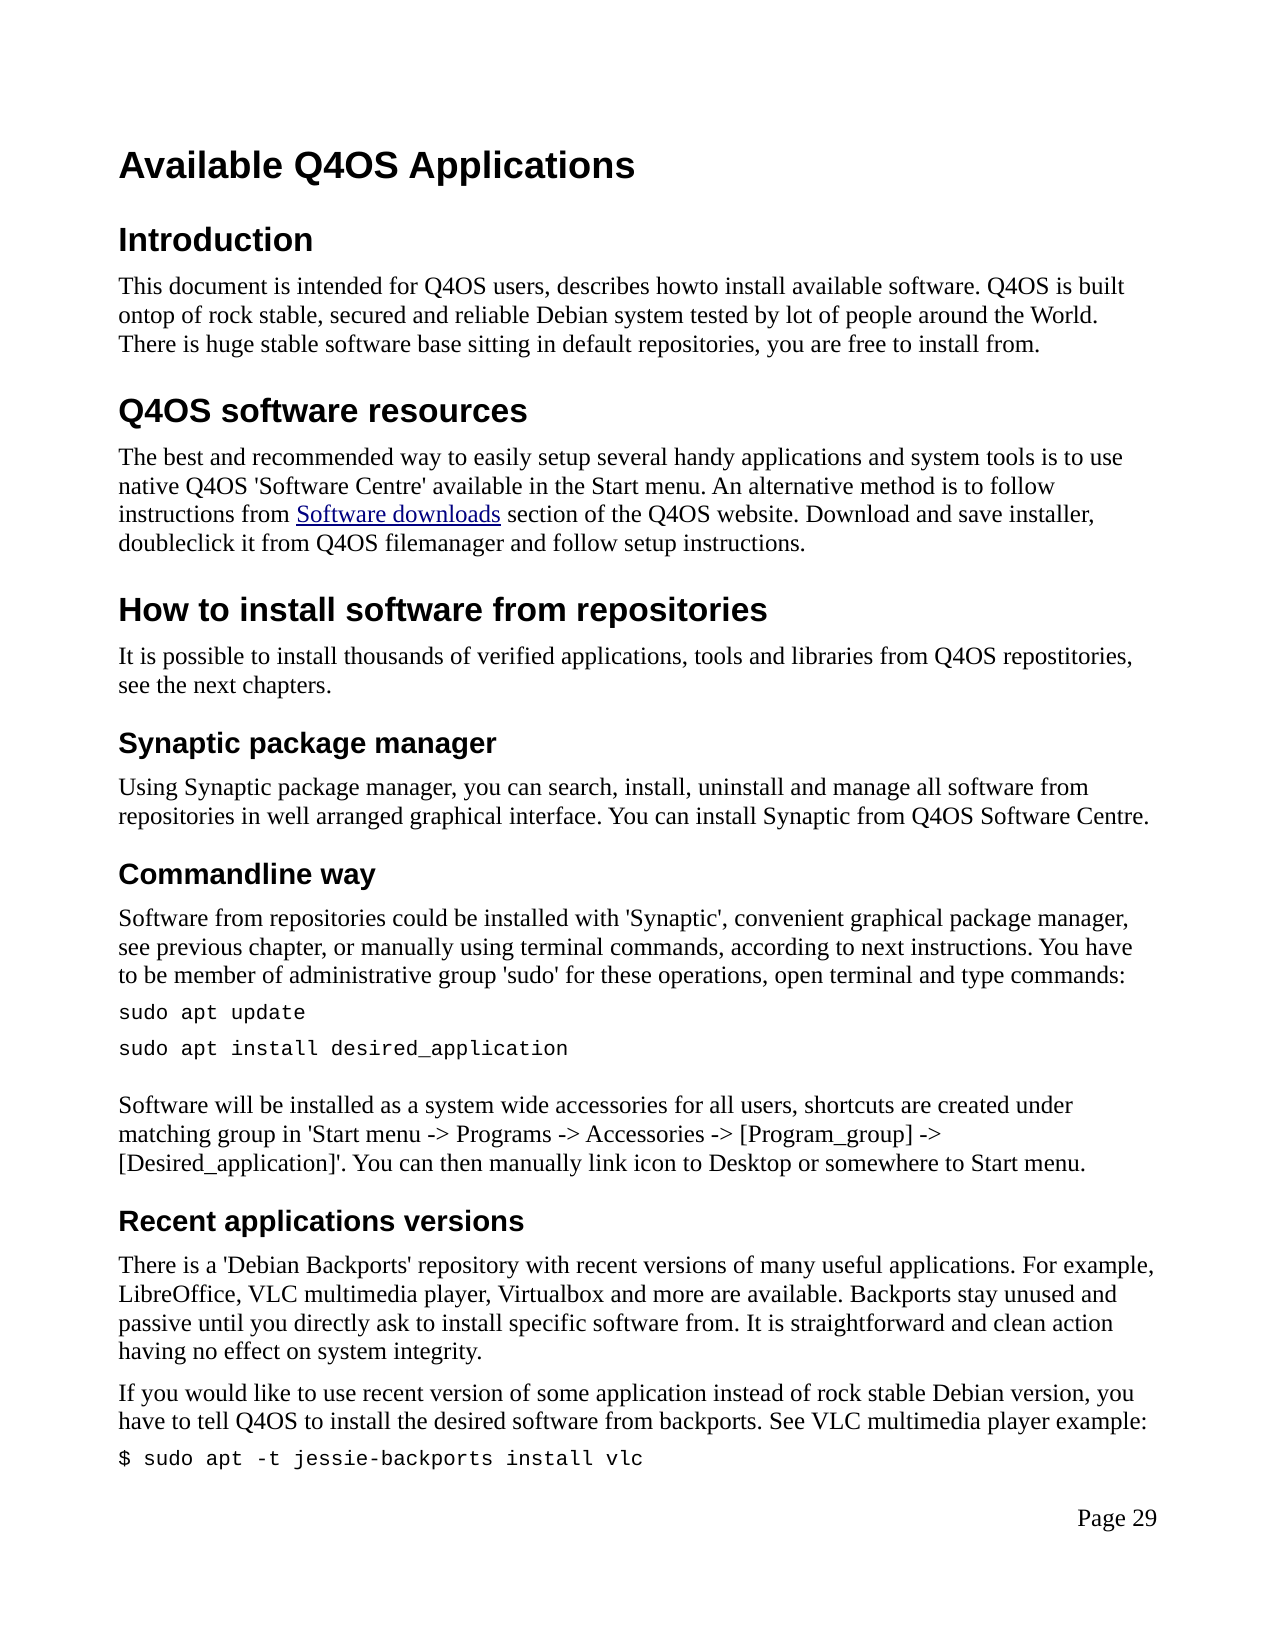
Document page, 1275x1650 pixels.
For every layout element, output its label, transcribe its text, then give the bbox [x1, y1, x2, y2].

text $ sudo apt -t jessie-backports install vlc [118, 1448, 1157, 1471]
subtitle Q4OS software resources [118, 391, 1157, 429]
subtitle Synaptic package manager [118, 726, 1157, 760]
subtitle Commandline way [118, 857, 1157, 891]
subtitle How to install software from repositories [118, 590, 1157, 629]
text Using Synaptic package manager, you can search, install, uninstall and manage all software from repositories in well arranged graphical interface. You can install Synaptic from Q4OS Software Centre. [118, 772, 1157, 830]
text There is a 'Debian Backports' repository with recent versions of many useful applications. For example, LibreOffice, VLC multimedia player, Virtualbox and more are available. Backports stay unused and passive until you directly ask to install specific software from. It is straightforward and clean action having no effect on system integrity. [118, 1250, 1157, 1365]
subtitle Introduction [118, 220, 1157, 259]
text The best and recommended way to easily setup several handy applications and system tools is to use native Q4OS 'Software Centre' available in the Start menu. An alternative method is to follow instructions from Software downloads section of the Q4OS website. Download and save installer, doubleclick it from Q4OS filemanager and follow setup instructions. [118, 442, 1157, 557]
text It is possible to install thousands of verified applications, tools and libraries from Q4OS repostitories, see the next chapters. [118, 641, 1157, 699]
text This document is intended for Q4OS users, describes howto install available software. Q4OS is built ontop of rock stable, secured and reliable Debian system tested by lot of people around the World. There is huge stable software base sitting in default repositories, you are free to install from. [118, 271, 1157, 357]
text sudo apt install desired_application [118, 1037, 1157, 1061]
text sudo apt update [118, 1002, 1157, 1026]
text If you would like to use recent version of some application instead of rock stable Debian version, you have to tell Q4OS to install the desired software from backports. See VLC multimedia player example: [118, 1378, 1157, 1435]
subtitle Available Q4OS Applications [118, 143, 1157, 187]
text Software from repositories could be installed with 'Synaptic', convenient graphical package manager, see previous chapter, or manually using terminal commands, according to next instructions. You have to be member of administrative group 'sudo' for these operations, open terminal and type commands: [118, 903, 1157, 989]
subtitle Recent applications versions [118, 1204, 1157, 1238]
text Software will be installed as a system wide accessories for all users, shortcuts are created under matching group in 'Start menu -> Programs -> Accessories -> [Program_group] -> [Desired_application]'. You can then manually link icon to Desktop or somewhere to Start menu. [118, 1091, 1157, 1177]
